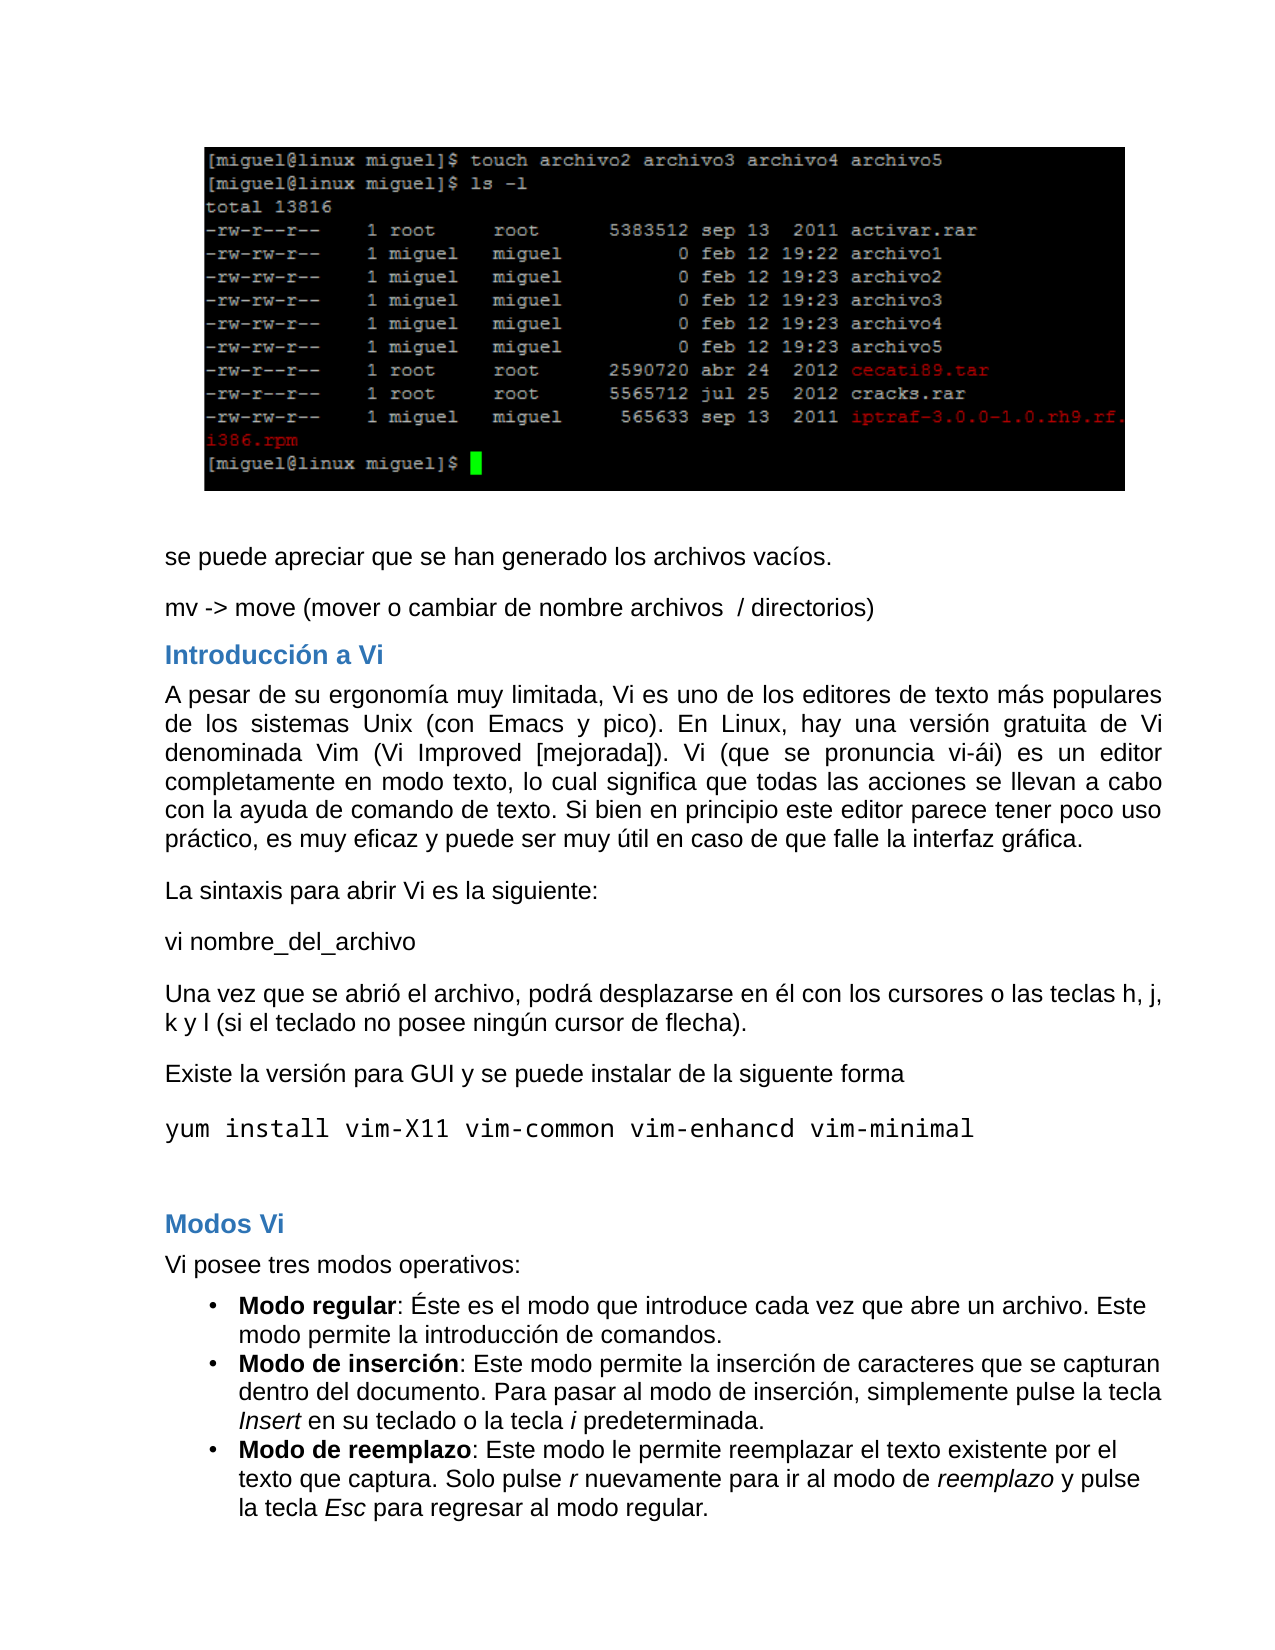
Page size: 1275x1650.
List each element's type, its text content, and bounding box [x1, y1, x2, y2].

text A pesar de su ergonomía muy limitada, Vi es uno de los editores de texto más populares de los sistemas Unix (con Emacs y pico). En Linux, hay una versión gratuita de Vi denominada Vim (Vi Improved [mejorada]). Vi (que se pronuncia vi-ái) es un editor completamente en modo texto, lo cual significa que todas las acciones se llevan a cabo con la ayuda de comando de texto. Si bien en principio este editor parece tener poco uso práctico, es muy eficaz y puede ser muy útil en caso de que falle la interfaz gráfica. [164, 680, 1164, 853]
list Modo de inserción: Este modo permite la inserción de caracteres que se capturan dentro del documento. Para pasar al modo de inserción, simplemente pulse la tecla Insert en su teclado o la tecla i predeterminada. [209, 1348, 1164, 1435]
text Una vez que se abrió el archivo, podrá desplazarse en él con los cursores o las teclas h, j, k y l (si el teclado no posee ningún cursor de flecha). [164, 979, 1164, 1036]
text se puede apreciar que se han generado los archivos vacíos. [164, 542, 1164, 571]
text La sintaxis para abrir Vi es la siguiente: [164, 876, 1164, 904]
text Existe la versión para GUI y se puede instalar de la siguente forma [164, 1059, 1164, 1088]
text yum install vim-X11 vim-common vim-enhancd vim-minimal [164, 1111, 1164, 1145]
list Modo de reemplazo: Este modo le permite reemplazar el texto existente por el texto que captura. Solo pulse r nuevamente para ir al modo de reemplazo y pulse la tecla Esc para regresar al modo regular. [209, 1435, 1164, 1521]
text mv -> move (mover o cambiar de nombre archivos / directorios) [164, 593, 1164, 622]
subtitle Introducción a Vi [164, 639, 1164, 670]
list Modo regular: Éste es el modo que introduce cada vez que abre un archivo. Este modo permite la introducción de comandos. [209, 1291, 1164, 1348]
subtitle Modos Vi [164, 1208, 1164, 1239]
text vi nombre_del_archivo [164, 927, 1164, 956]
text Vi posee tres modos operativos: [164, 1250, 1164, 1278]
